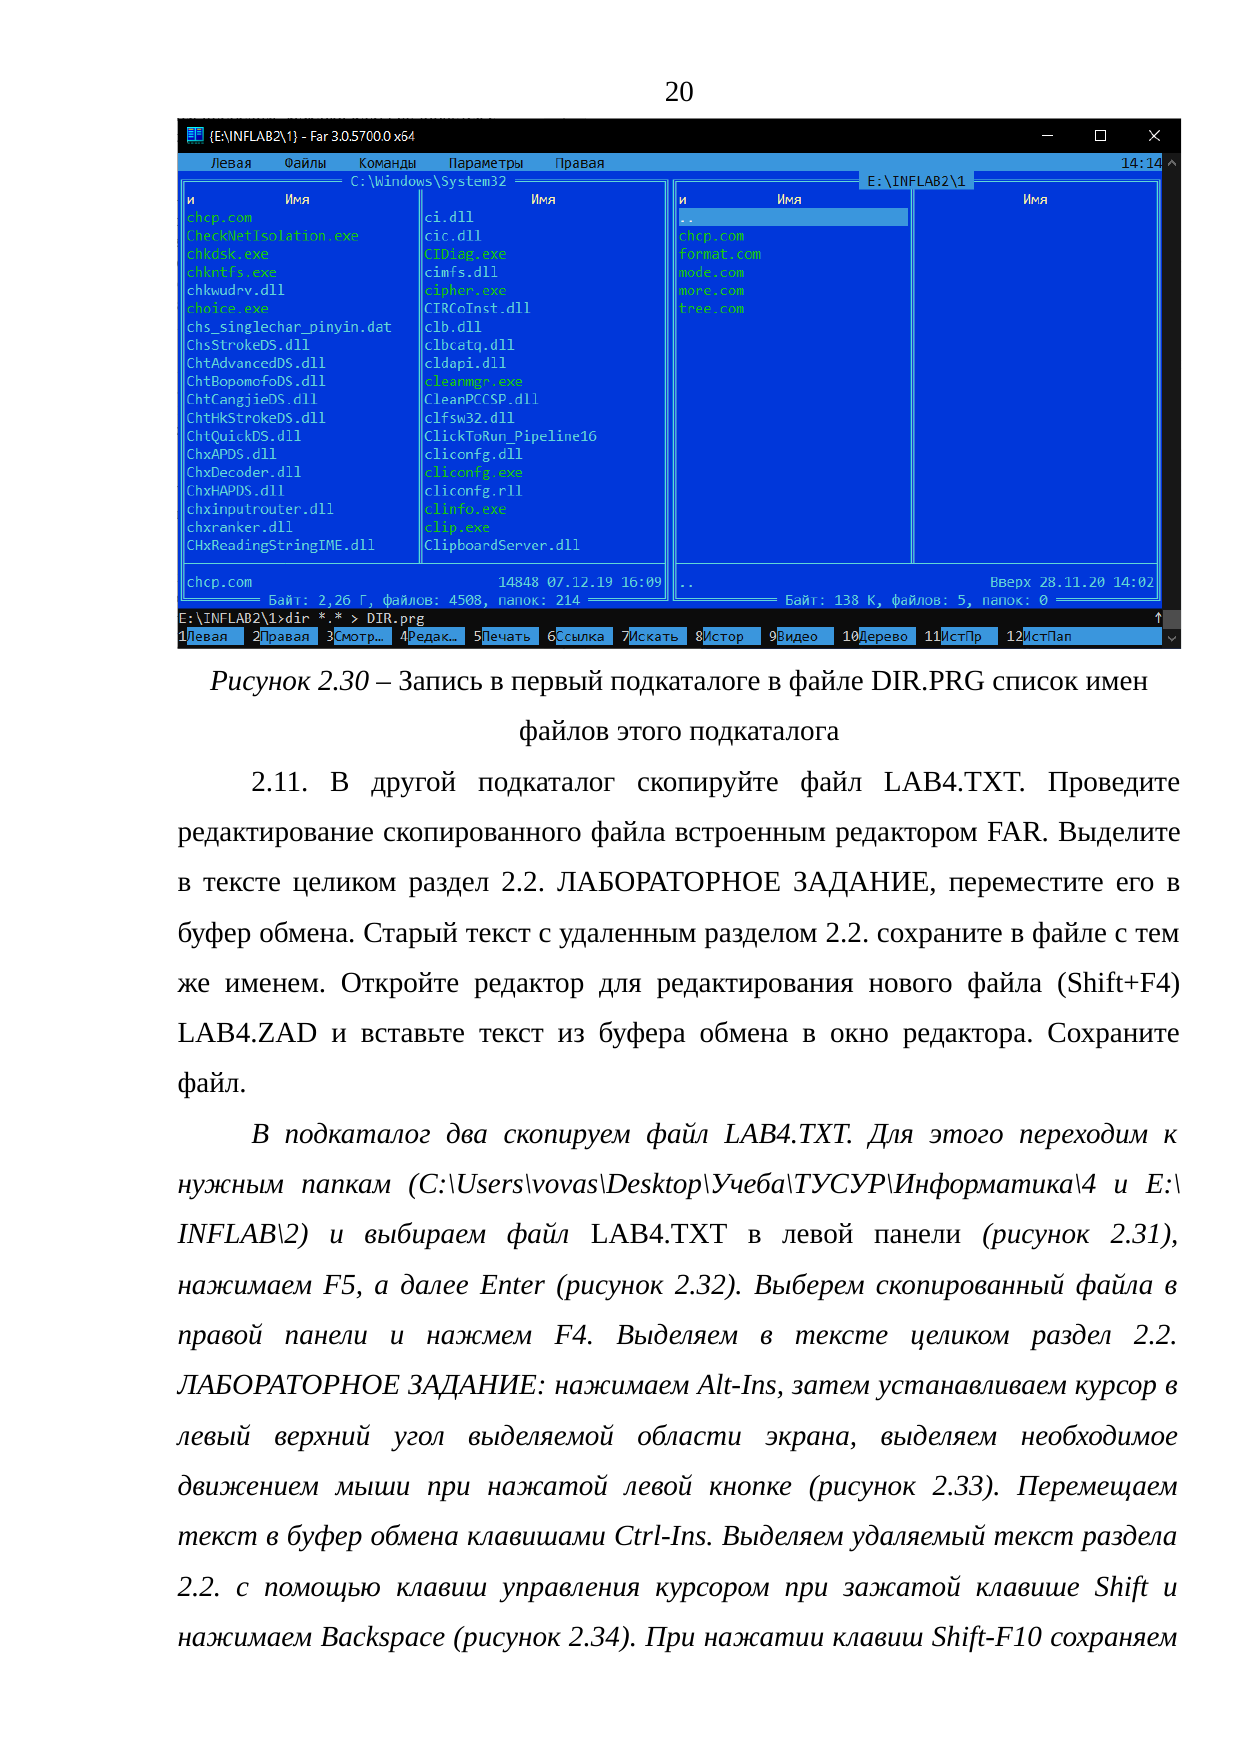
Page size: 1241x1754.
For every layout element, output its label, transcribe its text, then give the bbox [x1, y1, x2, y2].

text 2.11. В другой подкаталог скопируйте файл LAB4.TXT. Проведите редактирование скопированного файла встроенным редактором FAR. Выделите в тексте целиком раздел 2.2. ЛАБОРАТОРНОЕ ЗАДАНИЕ, переместите его в буфер обмена. Старый текст с удаленным разделом 2.2. сохраните в файле с тем же именем. Откройте редактор для редактирования нового файла (Shift+F4) LAB4.ZAD и вставьте текст из буфера обмена в окно редактора. Сохраните файл. [177, 764, 1181, 1099]
text В подкаталог два скопируем файл LAB4.TXT. Для этого переходим к нужным папкам (C:\Users\vovas\Desktop\Учеба\ТУСУР\Информатика\4 и E:\INFLAB\2) и выбираем файл LAB4.TXT в левой панели (рисунок 2.31), нажимаем F5, а далее Enter (рисунок 2.32). Выберем скопированный файла в правой панели и нажмем F4. Выделяем в тексте целиком раздел 2.2. ЛАБОРАТОРНОЕ ЗАДАНИЕ: нажимаем Alt-Ins, затем устанавливаем курсор в левый верхний угол выделяемой области экрана, выделяем необходимое движением мыши при нажатой левой кнопке (рисунок 2.33). Перемещаем текст в буфер обмена клавишами Ctrl-Ins. Выделяем удаляемый текст раздела 2.2. с помощью клавиш управления курсором при зажатой клавише Shift и нажимаем Backspace (рисунок 2.34). При нажатии клавиш Shift-F10 сохраняем [177, 1116, 1181, 1653]
text Рисунок 2.30 – Запись в первый подкаталоге в файле DIR.PRG список имен файлов этого подкаталога [177, 663, 1181, 747]
